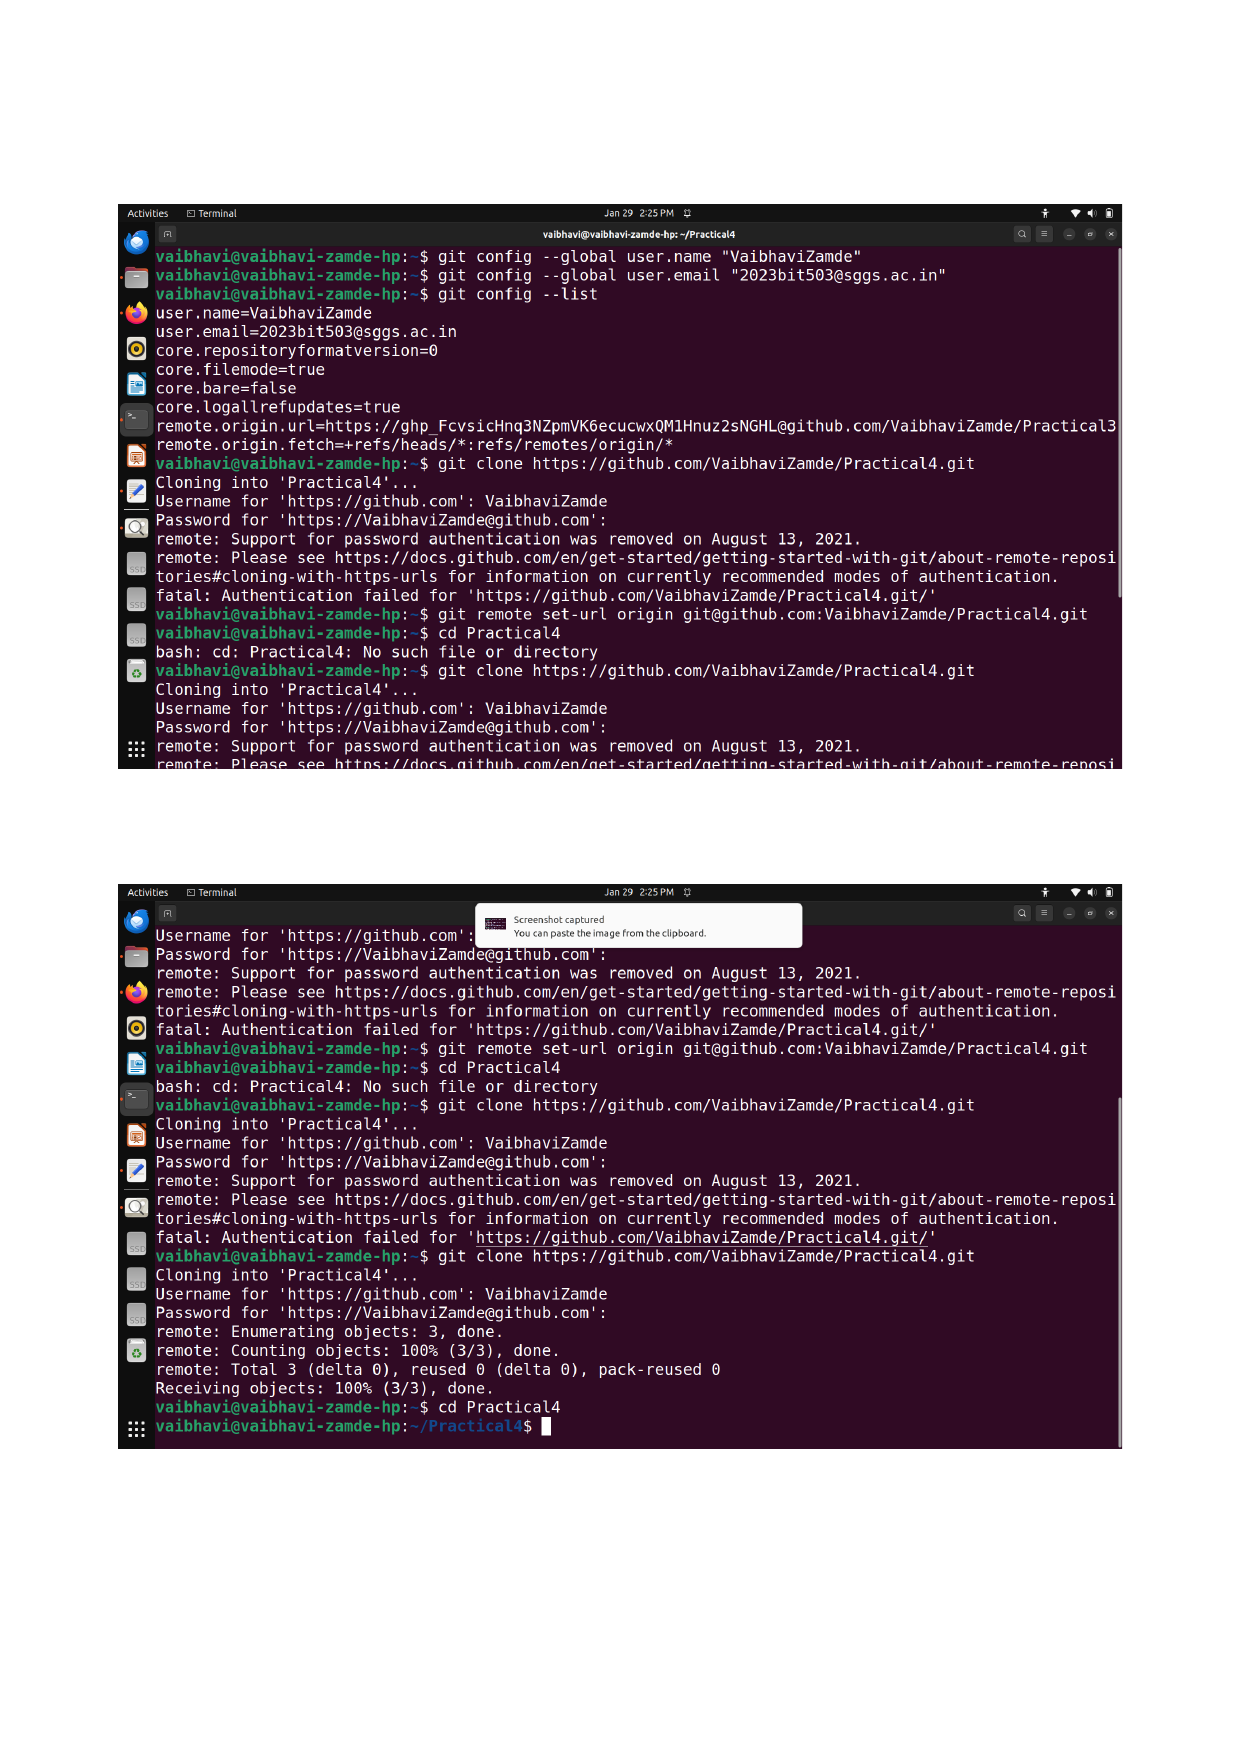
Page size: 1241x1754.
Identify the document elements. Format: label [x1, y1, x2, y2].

picture [118, 884, 1123, 1449]
picture [118, 204, 1123, 769]
